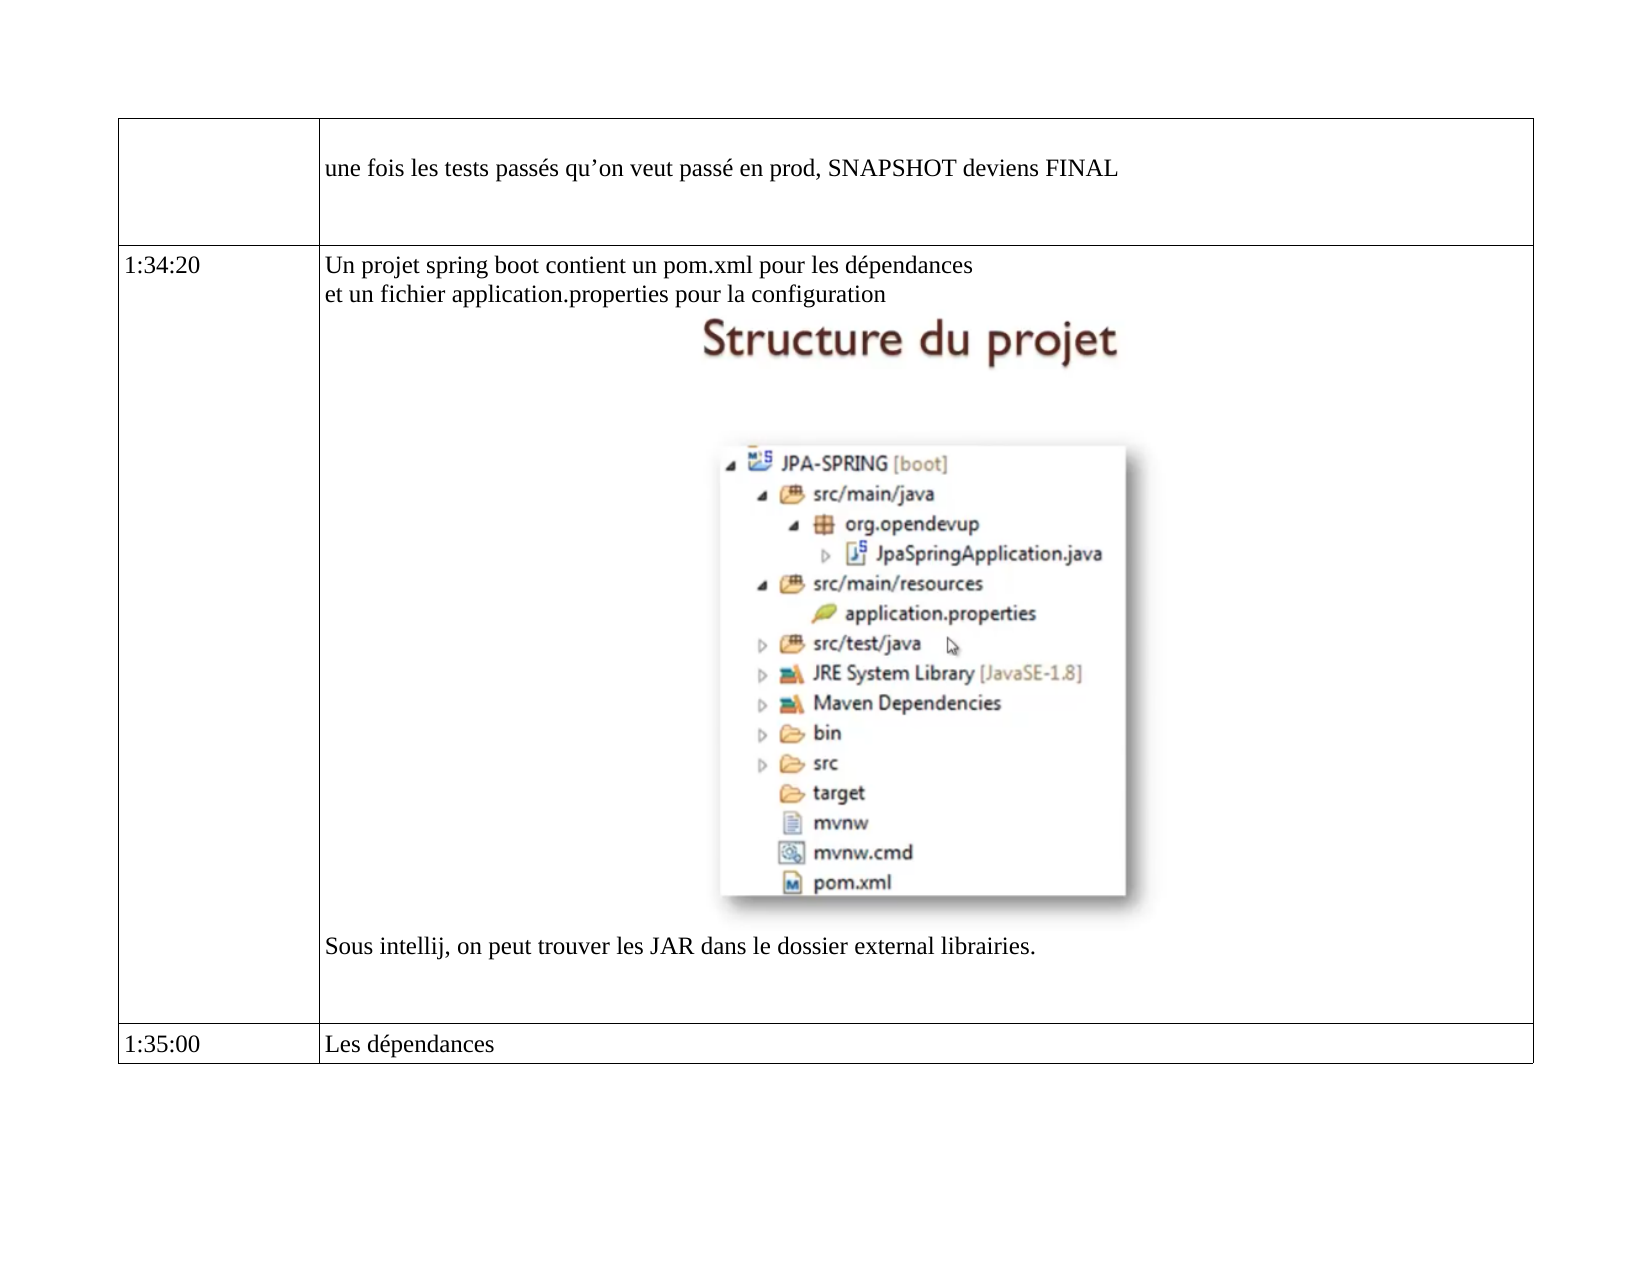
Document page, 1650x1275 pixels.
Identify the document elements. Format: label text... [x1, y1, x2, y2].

table_cell [119, 119, 319, 245]
table_cell une fois les tests passés qu’on veut passé en prod, SNAPSHOT deviens FINAL [320, 119, 1533, 245]
table_cell Les dépendances [320, 1024, 1533, 1063]
picture [667, 308, 1185, 931]
table_cell Un projet spring boot contient un pom.xml pour les dépendances et un fichier application.properties pour la configuration Sous intellij, on peut trouver les JAR dans le dossier external librairies. [320, 246, 1533, 1023]
table_cell 1:35:00 [119, 1024, 319, 1063]
table_cell 1:34:20 [119, 246, 319, 1023]
